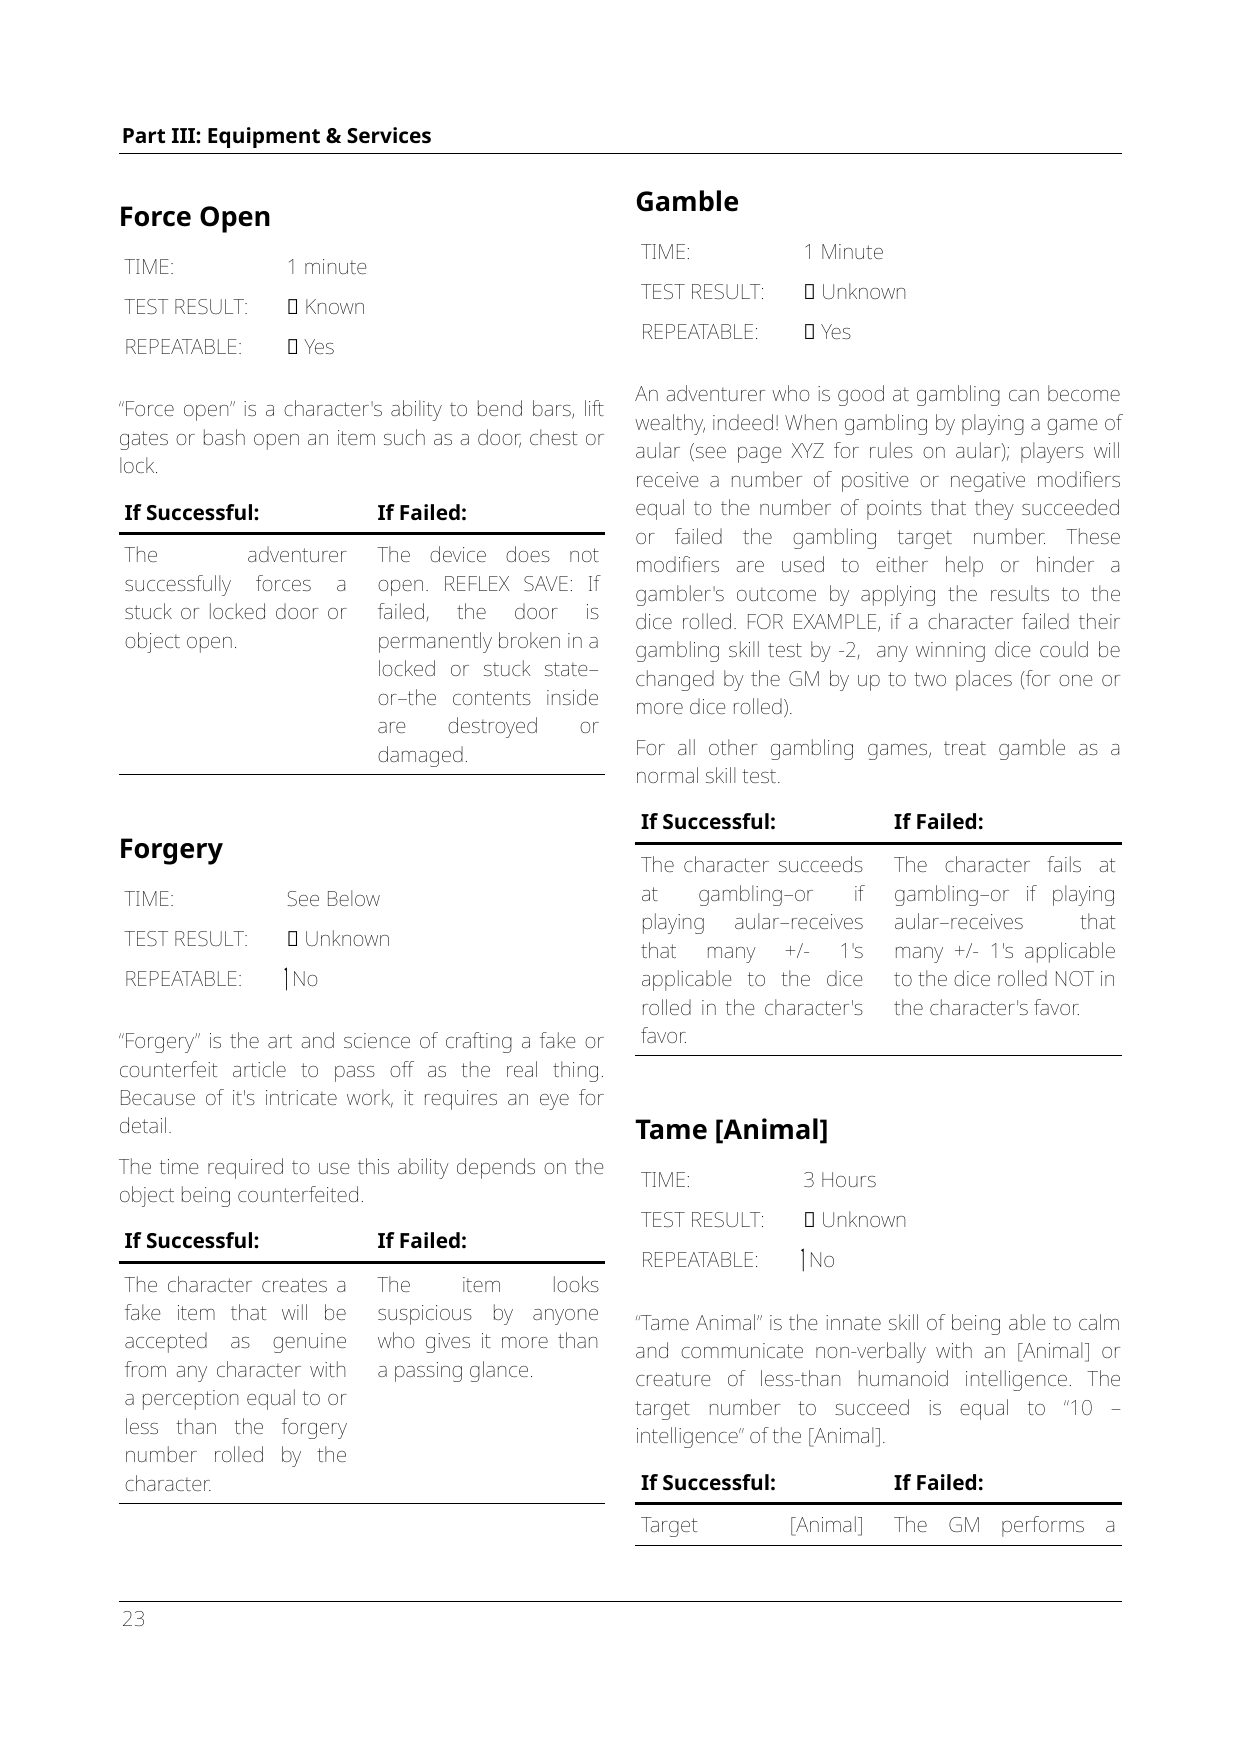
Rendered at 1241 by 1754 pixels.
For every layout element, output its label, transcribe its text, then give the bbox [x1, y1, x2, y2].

table_cell TEST RESULT: [635, 271, 797, 311]
text The time required to use this ability depends on the object being counterfeited. [118, 1152, 605, 1209]
table_header 1 minute [281, 246, 605, 286]
table_cell  Unknown [797, 271, 1122, 311]
text “Force open” is a character's ability to bend bars, lift gates or bash open an item such as a door, chest or lock. [118, 366, 605, 480]
table_cell [869, 845, 888, 1055]
table_cell [353, 535, 372, 774]
table_cell  No [281, 958, 605, 998]
text Tame [Animal] [635, 1111, 1122, 1148]
table_cell [869, 1505, 888, 1545]
table_header TIME: [119, 246, 281, 286]
table_cell TEST RESULT: [119, 286, 281, 326]
table_header [353, 1221, 372, 1261]
table_header If Failed: [888, 1462, 1122, 1502]
text “Forgery” is the art and science of crafting a fake or counterfeit article to pass off as the real thing. Because of it's intricate work, it requires an eye for detail. [118, 998, 605, 1140]
table_header TIME: [635, 231, 797, 271]
table_header [353, 492, 372, 532]
table_cell REPEATABLE: [635, 311, 797, 351]
text An adventurer who is good at gambling can become wealthy, indeed! When gambling by playing a game of aular (see page XYZ for rules on aular); players will receive a number of positive or negative modifiers equal to the number of points that they succeeded or failed the gambling target number. These modifiers are used to either help or hinder a gambler's outcome by applying the results to the dice rolled. FOR EXAMPLE, if a character failed their gambling skill test by -2, any winning dice could be changed by the GM by up to two places (for one or more dice rolled). [635, 351, 1122, 721]
text “Tame Animal” is the innate skill of being able to calm and communicate non-verbally with an [Animal] or creature of less-than humanoid intelligence. The target number to succeed is equal to “10 – intelligence” of the [Animal]. [635, 1279, 1122, 1450]
table_header If Failed: [372, 492, 605, 532]
table_cell The GM performs a [888, 1505, 1122, 1545]
table_cell REPEATABLE: [635, 1239, 797, 1279]
table_cell  Yes [281, 326, 605, 366]
text For all other gambling games, treat gamble as a normal skill test. [635, 733, 1122, 790]
table_cell The character creates a fake item that will be accepted as genuine from any character with a perception equal to or less than the forgery number rolled by the character. [119, 1264, 353, 1503]
table_header If Successful: [635, 1462, 869, 1502]
table_header If Failed: [372, 1221, 605, 1261]
table_cell The item looks suspicious by anyone who gives it more than a passing glance. [372, 1264, 605, 1503]
table_cell  Unknown [281, 918, 605, 958]
table_cell TEST RESULT: [635, 1200, 797, 1239]
table_header See Below [281, 878, 605, 918]
table_cell The device does not open. REFLEX SAVE: If failed, the door is permanently broken in a locked or stuck state–or–the contents inside are destroyed or damaged. [372, 535, 605, 774]
table_header TIME: [635, 1160, 797, 1199]
table_header 3 Hours [797, 1160, 1122, 1199]
table_cell The character fails at gambling–or if playing aular–receives that many +/- 1's applicable to the dice rolled NOT in the character's favor. [888, 845, 1122, 1055]
table_cell  Known [281, 286, 605, 326]
table_cell Target [Animal] [635, 1505, 869, 1545]
table_cell  Unknown [797, 1200, 1122, 1239]
text Force Open [118, 198, 605, 234]
table_header TIME: [119, 878, 281, 918]
table_header If Successful: [119, 1221, 353, 1261]
table_cell REPEATABLE: [119, 326, 281, 366]
table_header If Failed: [888, 802, 1122, 842]
text Forgery [118, 829, 605, 866]
table_cell The character succeeds at gambling–or if playing aular–receives that many +/- 1's applicable to the dice rolled in the character's favor. [635, 845, 869, 1055]
table_cell The adventurer successfully forces a stuck or locked door or object open. [119, 535, 353, 774]
table_header 1 Minute [797, 231, 1122, 271]
table_cell [353, 1264, 372, 1503]
text Gamble [635, 183, 1122, 219]
table_cell  Yes [797, 311, 1122, 351]
table_header If Successful: [119, 492, 353, 532]
table_cell REPEATABLE: [119, 958, 281, 998]
table_header If Successful: [635, 802, 869, 842]
table_cell TEST RESULT: [119, 918, 281, 958]
table_cell  No [797, 1239, 1122, 1279]
table_header [869, 1462, 888, 1502]
table_header [869, 802, 888, 842]
